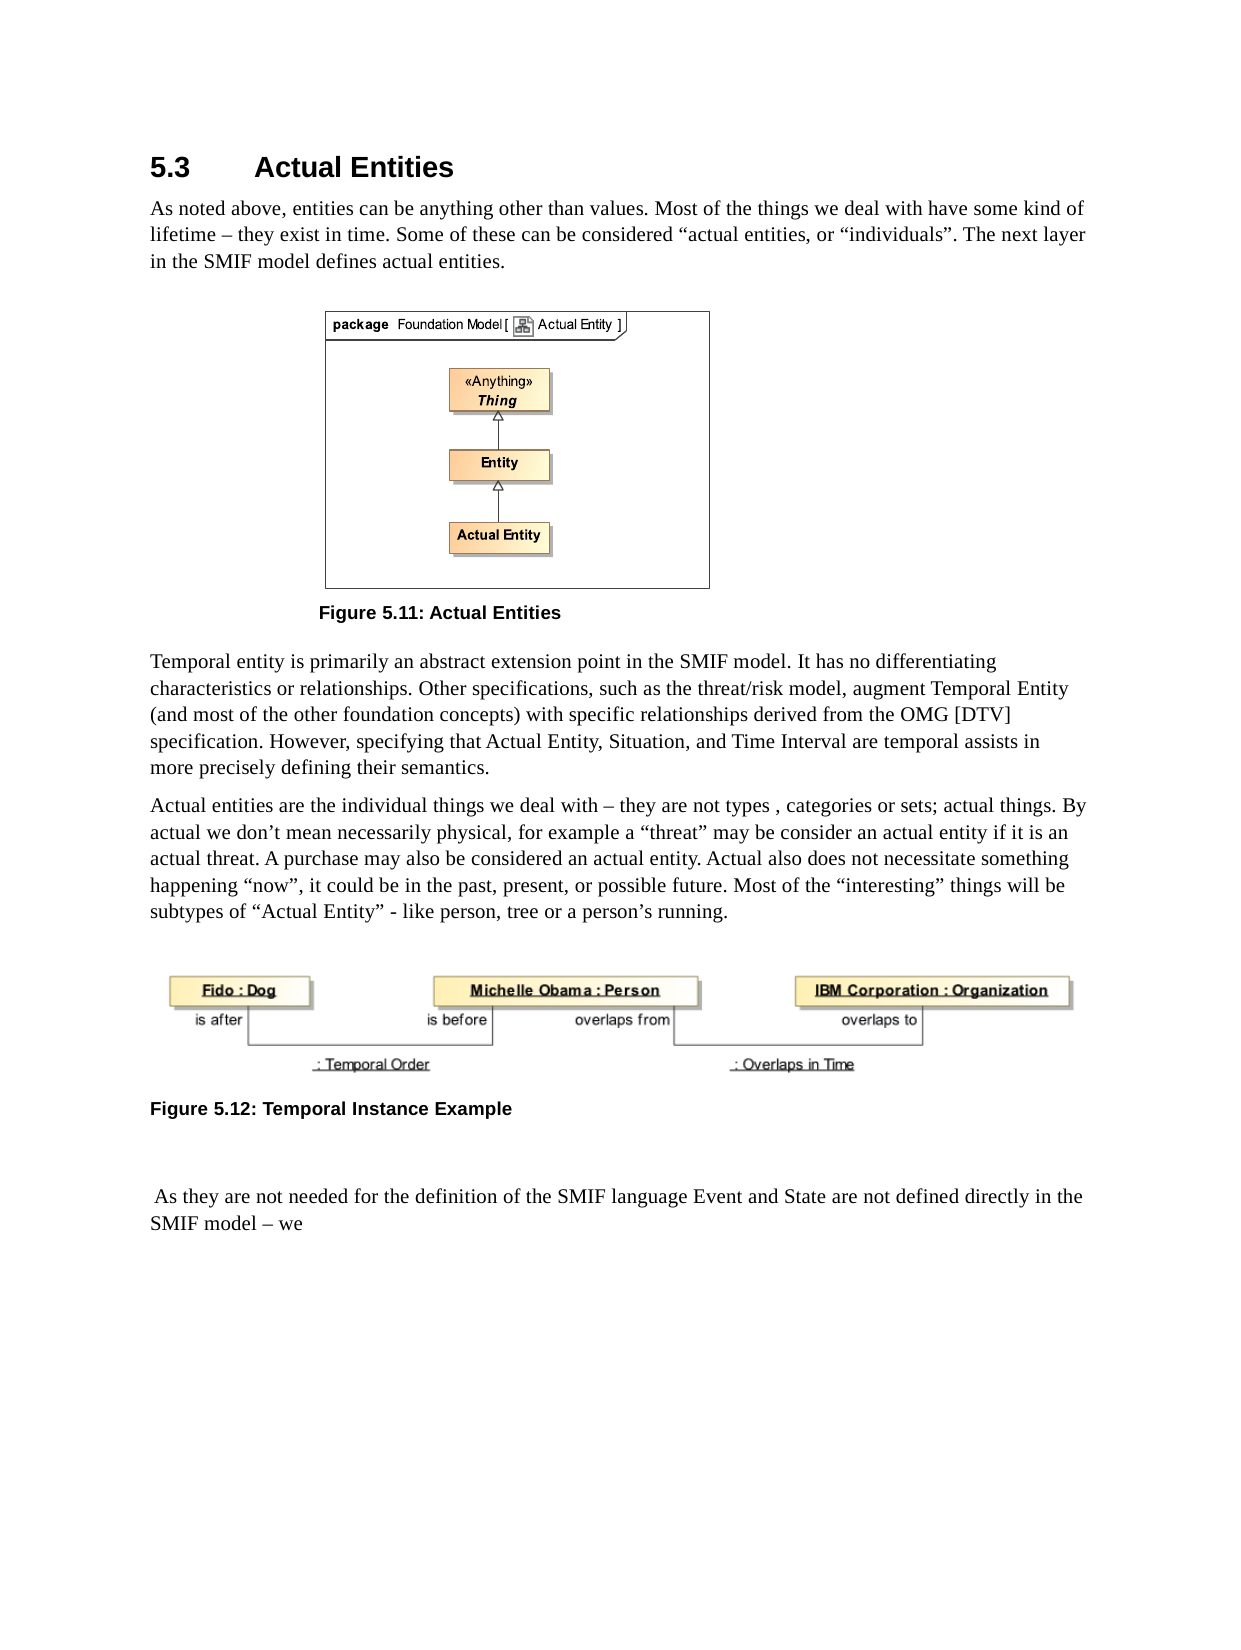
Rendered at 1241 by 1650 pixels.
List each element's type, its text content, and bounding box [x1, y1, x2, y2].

subtitle Actual Entities [150, 150, 1090, 183]
text As noted above, entities can be anything other than values. Most of the things we deal with have some kind of lifetime – they exist in time. Some of these can be considered “actual entities, or “individuals”. The next layer in the SMIF model defines actual entities. [150, 196, 1090, 272]
text Figure 5.11: Actual Entities [318, 304, 922, 623]
text Figure 5.12: Temporal Instance Example [150, 1092, 1090, 1120]
text As they are not needed for the definition of the SMIF language Event and State are not defined directly in the SMIF model – we [150, 1184, 1090, 1235]
picture [150, 955, 1090, 1092]
text Actual entities are the individual things we deal with – they are not types , categories or sets; actual things. By actual we don’t mean necessarily physical, for example a “threat” may be consider an actual entity if it is an actual threat. A purchase may also be considered an actual entity. Actual also does not necessitate something happening “now”, it could be in the past, present, or possible future. Most of the “interesting” things will be subtypes of “Actual Entity” - like person, tree or a person’s running. [150, 793, 1090, 923]
text Temporal entity is primarily an abstract extension point in the SMIF model. It has no differentiating characteristics or relationships. Other specifications, such as the threat/risk model, augment Temporal Entity (and most of the other foundation concepts) with specific relationships derived from the OMG [DTV] specification. However, specifying that Actual Entity, Situation, and Time Interval are temporal assists in more precisely defining their semantics. [150, 287, 1090, 779]
